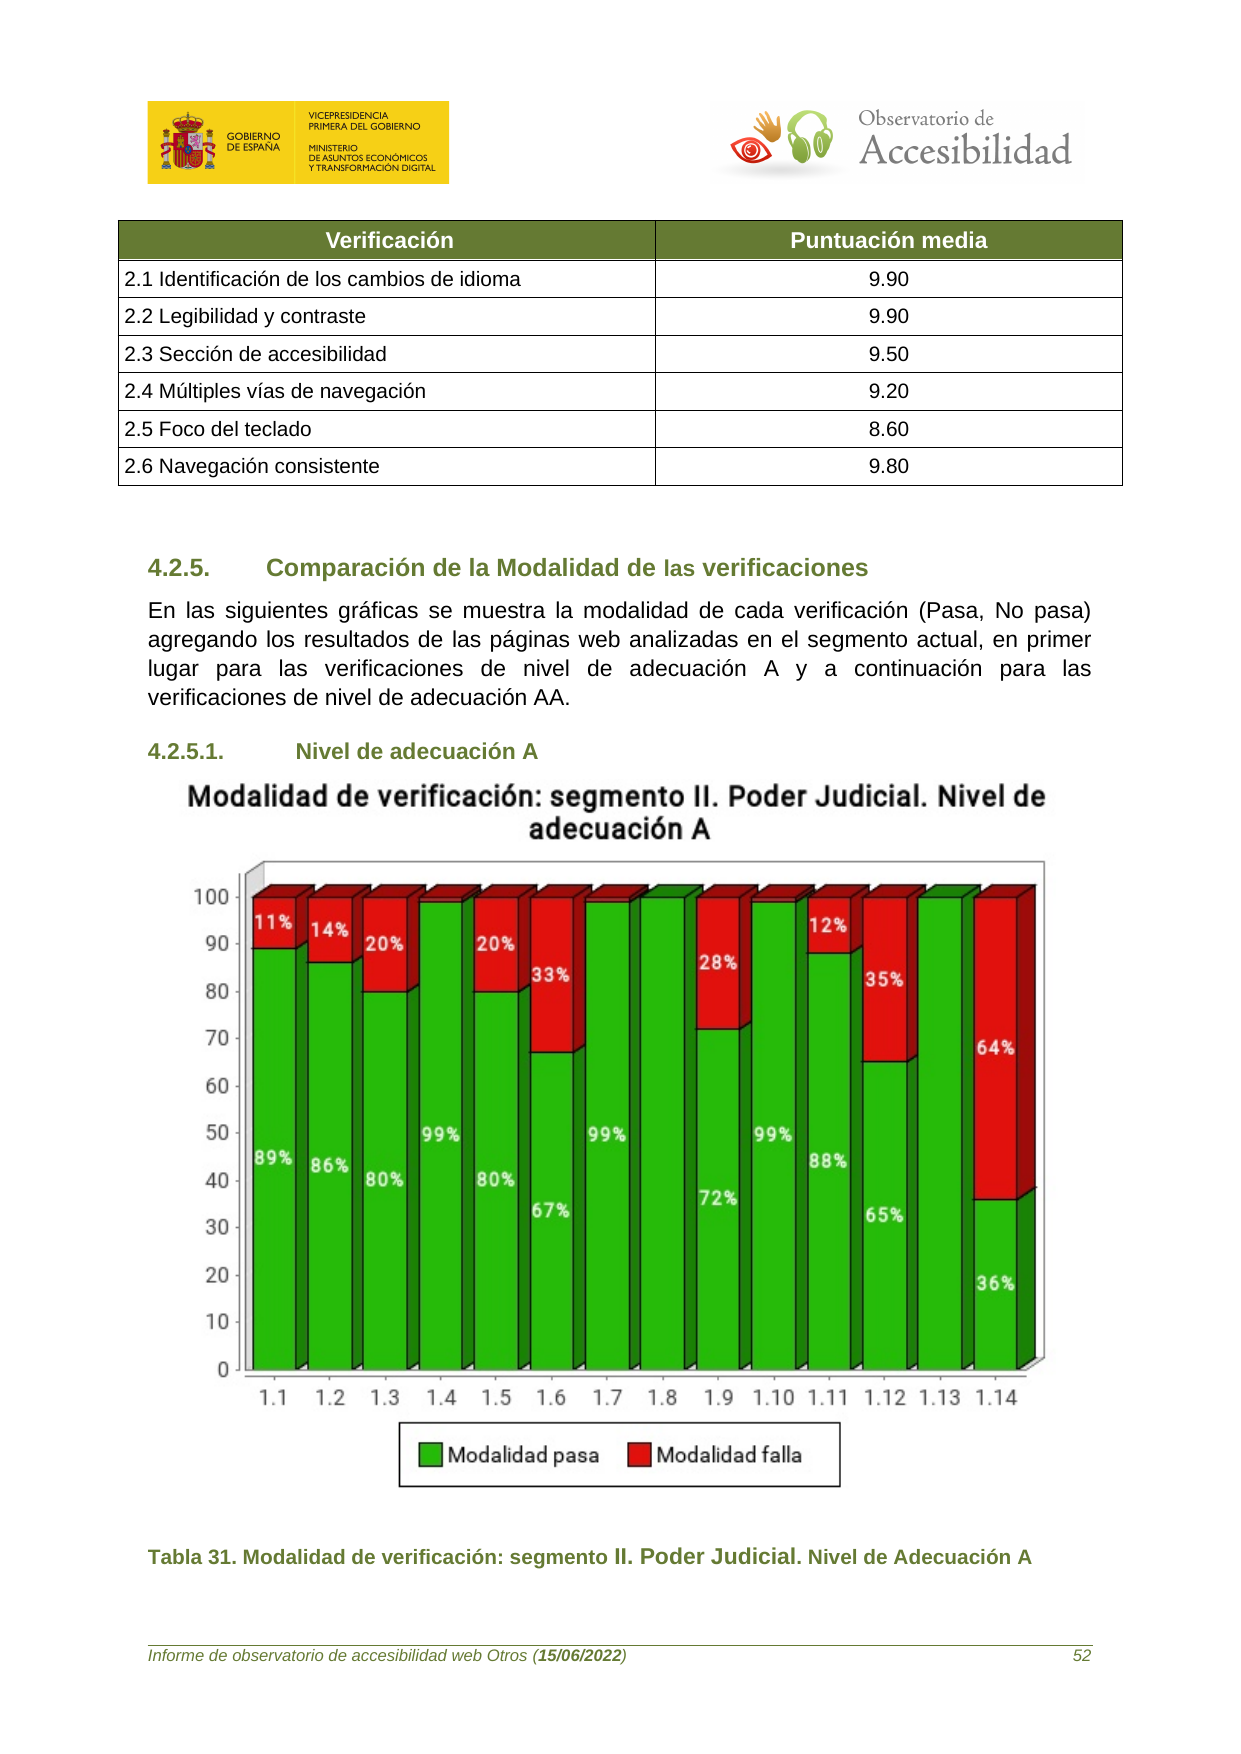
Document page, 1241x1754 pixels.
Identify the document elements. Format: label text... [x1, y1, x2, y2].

subtitle Nivel de adecuación A [148, 738, 1092, 764]
table_header Puntuación media [656, 221, 1122, 259]
table_cell 9.20 [656, 373, 1122, 409]
table_cell 2.6 Navegación consistente [119, 448, 655, 484]
text Tabla 7. Modalidad de verificación: segmento II. Poder Judicial. Nivel de Adecuación A [148, 1543, 1092, 1569]
subtitle Comparación de la Modalidad de las verificaciones [148, 553, 1092, 582]
picture [710, 101, 1086, 184]
table_cell 9.80 [656, 448, 1122, 484]
picture [147, 101, 450, 184]
table_cell 2.3 Sección de accesibilidad [119, 336, 655, 372]
table_cell 9.50 [656, 336, 1122, 372]
table_cell 2.2 Legibilidad y contraste [119, 298, 655, 334]
table_cell 2.5 Foco del teclado [119, 411, 655, 447]
table_cell 2.1 Identificación de los cambios de idioma [119, 261, 655, 297]
picture [178, 779, 1062, 1489]
text En las siguientes gráficas se muestra la modalidad de cada verificación (Pasa, No pasa) agregando los resultados de las páginas web analizadas en el segmento actual, en primer lugar para las verificaciones de nivel de adecuación A y a continuación para las verificaciones de nivel de adecuación AA. [148, 597, 1092, 711]
table_cell 2.4 Múltiples vías de navegación [119, 373, 655, 409]
table_header Verificación [119, 221, 655, 259]
table_cell 9.90 [656, 261, 1122, 297]
table_cell 9.90 [656, 298, 1122, 334]
table_cell 8.60 [656, 411, 1122, 447]
